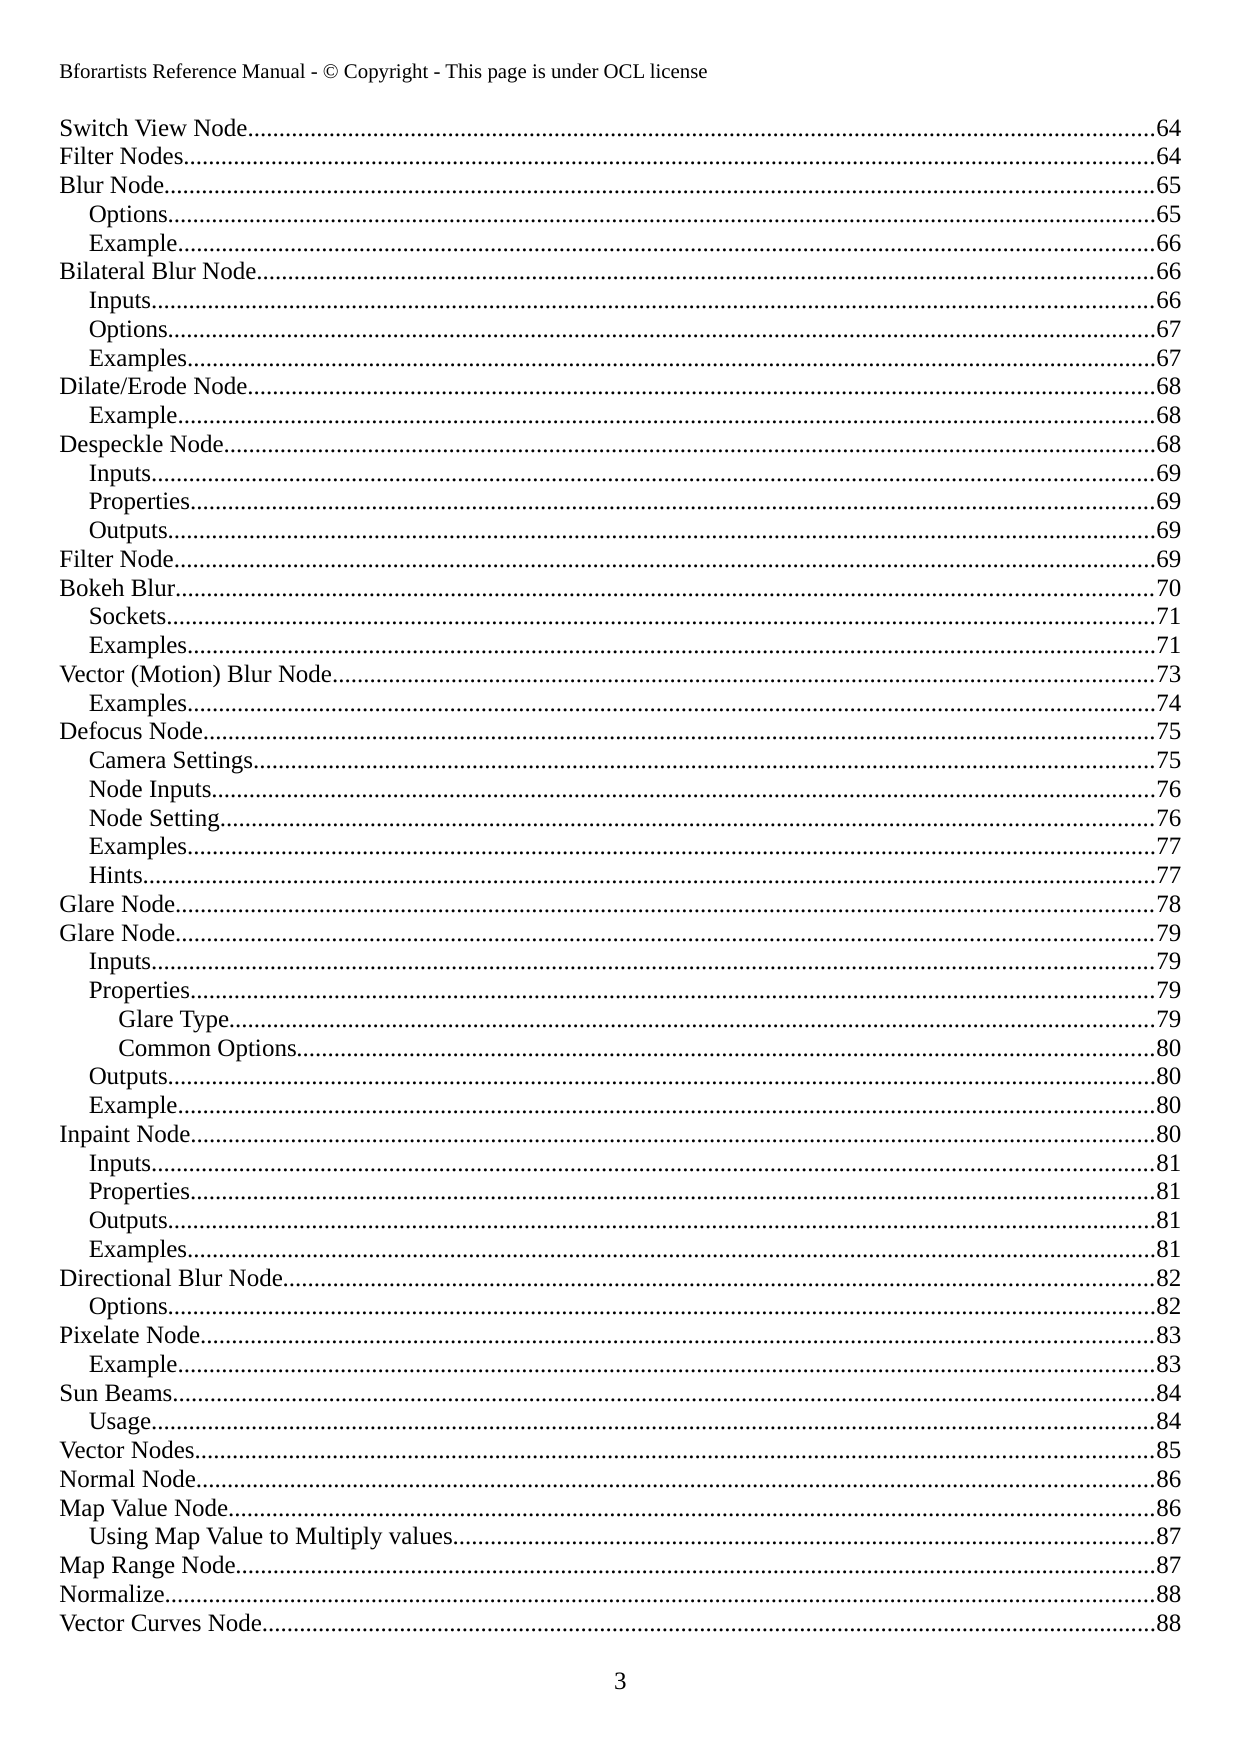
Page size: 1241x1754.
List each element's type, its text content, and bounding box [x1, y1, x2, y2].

text Inputs 69 [88, 458, 1181, 486]
text Normalize 88 [59, 1579, 1181, 1608]
text Examples 77 [88, 831, 1181, 860]
text Filter Node 69 [59, 544, 1181, 573]
text Example 66 [88, 228, 1181, 256]
text Bokeh Blur 70 [59, 573, 1181, 601]
text Vector Nodes 85 [59, 1435, 1181, 1464]
text Despeckle Node 68 [59, 429, 1181, 458]
text Pixelate Node 83 [59, 1320, 1181, 1349]
text Map Value Node 86 [59, 1493, 1181, 1521]
text Glare Node 79 [59, 918, 1181, 946]
text Examples 81 [88, 1234, 1181, 1263]
text Glare Node 78 [59, 889, 1181, 918]
text Using Map Value to Multiply values 87 [88, 1521, 1181, 1550]
text Filter Nodes 64 [59, 141, 1181, 170]
text Inputs 81 [88, 1148, 1181, 1176]
text Glare Type 79 [118, 1004, 1181, 1033]
text Options 67 [88, 314, 1181, 343]
text Outputs 80 [88, 1061, 1181, 1090]
text Directional Blur Node 82 [59, 1263, 1181, 1291]
text Properties 81 [88, 1176, 1181, 1205]
text Normal Node 86 [59, 1464, 1181, 1493]
text Blur Node 65 [59, 170, 1181, 199]
text Common Options 80 [118, 1033, 1181, 1061]
text Node Inputs 76 [88, 774, 1181, 803]
text Example 68 [88, 400, 1181, 429]
text Options 82 [88, 1291, 1181, 1320]
text Defocus Node 75 [59, 716, 1181, 745]
text Camera Settings 75 [88, 745, 1181, 774]
text Vector (Motion) Blur Node 73 [59, 659, 1181, 688]
text Node Setting 76 [88, 803, 1181, 831]
text Switch View Node 64 [59, 113, 1181, 141]
text Properties 79 [88, 975, 1181, 1004]
text Inpaint Node 80 [59, 1119, 1181, 1148]
text Bilateral Blur Node 66 [59, 256, 1181, 285]
text Outputs 69 [88, 515, 1181, 544]
text Usage 84 [88, 1406, 1181, 1435]
text Properties 69 [88, 486, 1181, 515]
text Example 83 [88, 1349, 1181, 1378]
text Examples 67 [88, 343, 1181, 371]
text Options 65 [88, 199, 1181, 228]
text Sockets 71 [88, 601, 1181, 630]
text Vector Curves Node 88 [59, 1608, 1181, 1636]
text Inputs 66 [88, 285, 1181, 314]
text Hints 77 [88, 860, 1181, 889]
text Dilate/Erode Node 68 [59, 371, 1181, 400]
text Map Range Node 87 [59, 1550, 1181, 1579]
text Inputs 79 [88, 946, 1181, 975]
text Outputs 81 [88, 1205, 1181, 1234]
text Examples 71 [88, 630, 1181, 659]
text Examples 74 [88, 688, 1181, 716]
text Example 80 [88, 1090, 1181, 1119]
text Sun Beams 84 [59, 1378, 1181, 1406]
